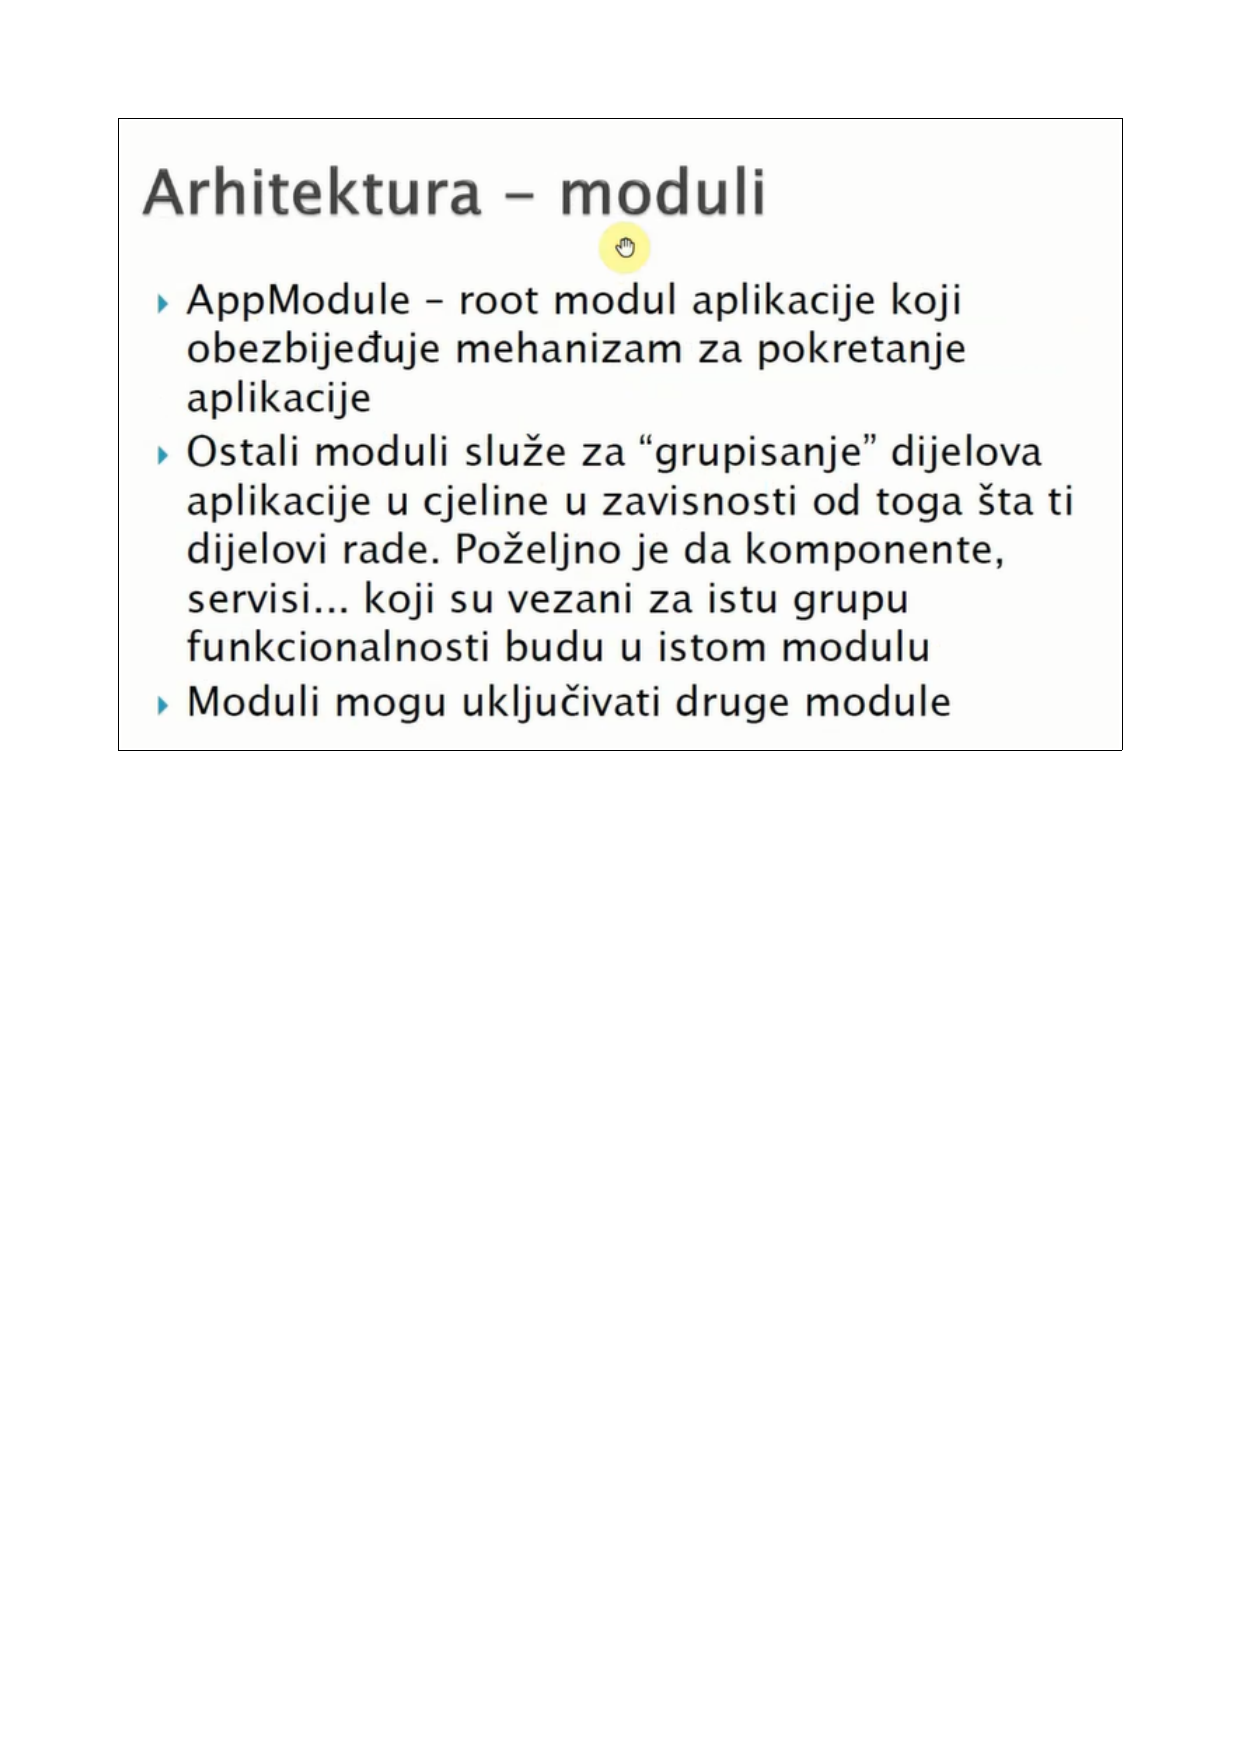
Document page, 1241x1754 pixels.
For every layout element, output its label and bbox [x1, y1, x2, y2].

picture [121, 121, 1119, 748]
